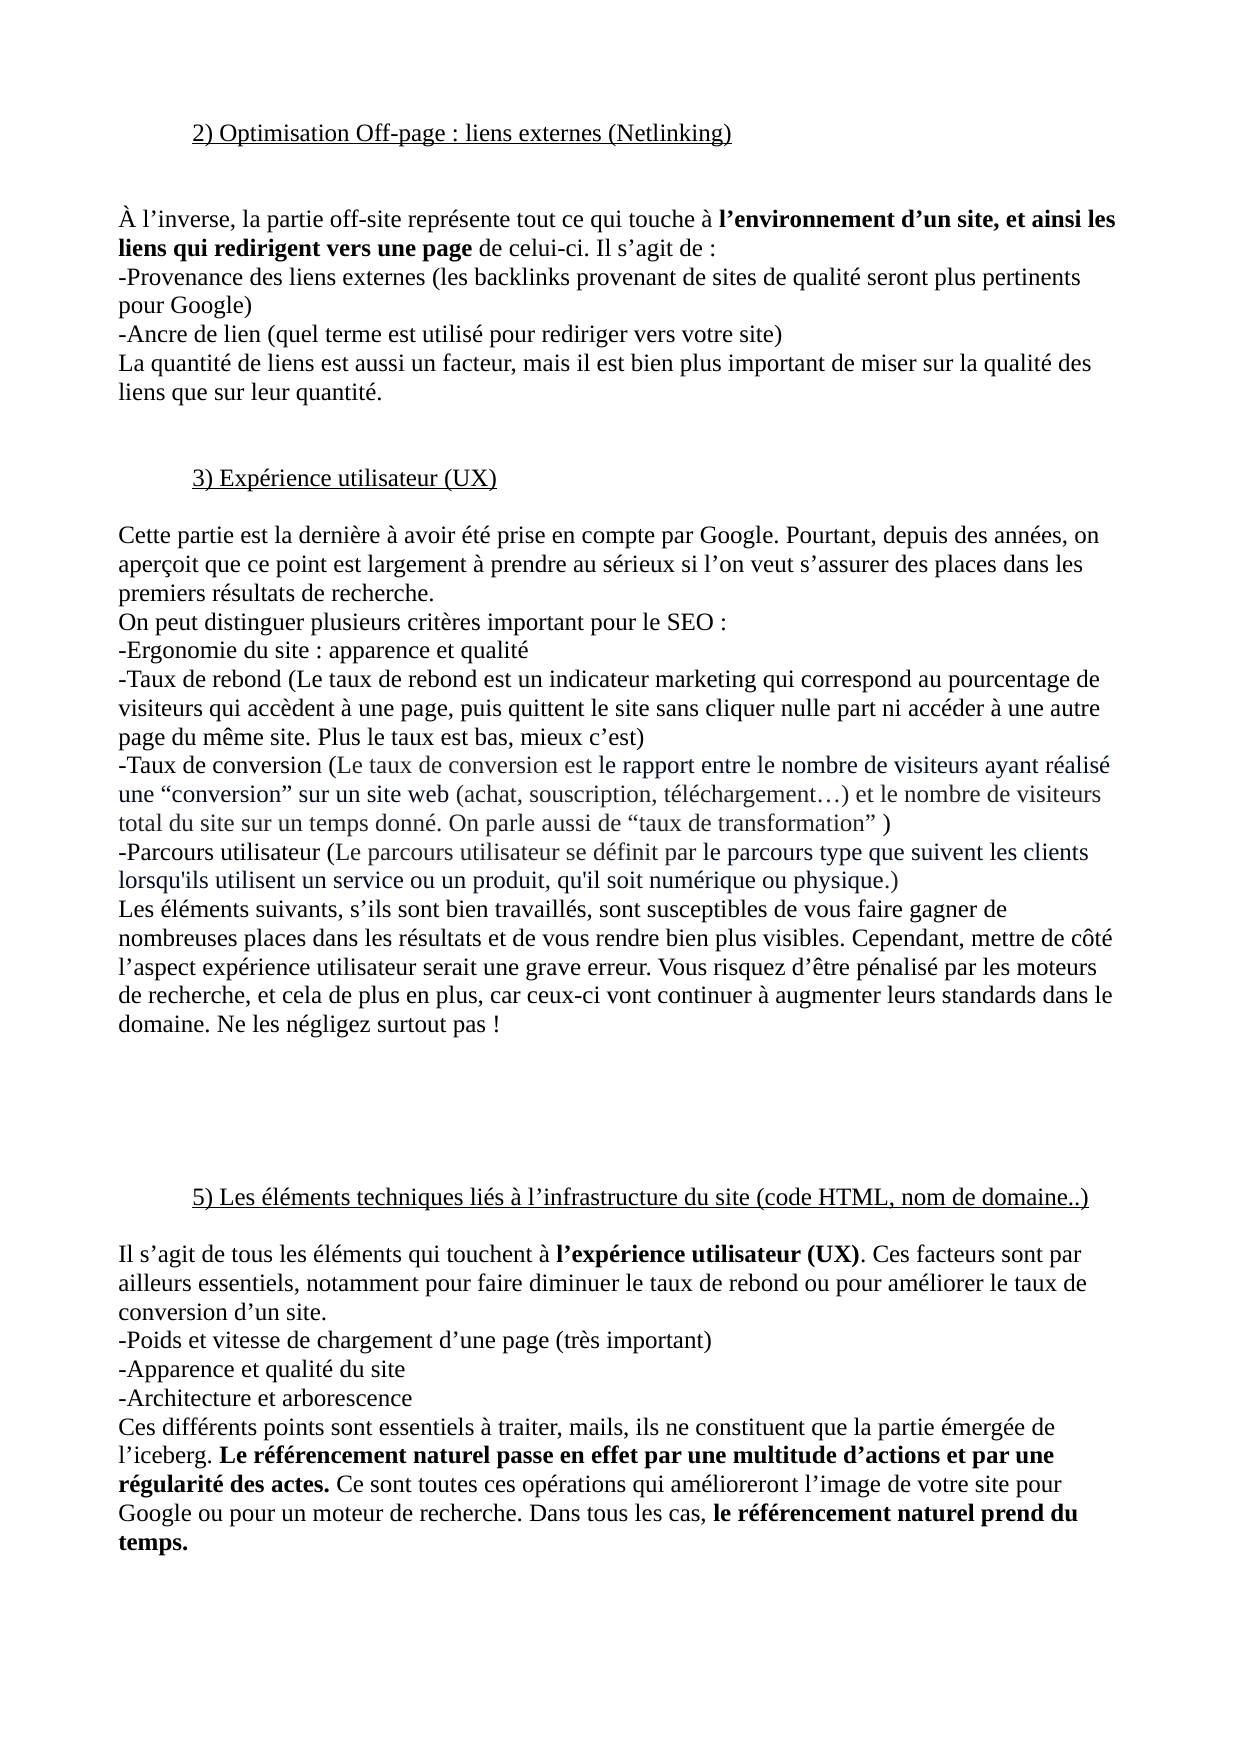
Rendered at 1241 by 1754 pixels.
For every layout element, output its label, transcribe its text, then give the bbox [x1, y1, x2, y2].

text 5) Les éléments techniques liés à l’infrastructure du site (code HTML, nom de domaine..) [118, 1182, 1122, 1211]
list -Apparence et qualité du site [118, 1354, 1122, 1383]
list -Poids et vitesse de chargement d’une page (très important) [118, 1326, 1122, 1354]
text La quantité de liens est aussi un facteur, mais il est bien plus important de miser sur la qualité des liens que sur leur quantité. [118, 348, 1122, 406]
list -Ergonomie du site : apparence et qualité [118, 636, 1122, 664]
list -Taux de conversion (Le taux de conversion est le rapport entre le nombre de visiteurs ayant réalisé une “conversion” sur un site web (achat, souscription, téléchargement…) et le nombre de visiteurs total du site sur un temps donné. On parle aussi de “taux de transformation” ) [118, 751, 1122, 837]
list -Provenance des liens externes (les backlinks provenant de sites de qualité seront plus pertinents pour Google) [118, 262, 1122, 319]
list -Parcours utilisateur (Le parcours utilisateur se définit par le parcours type que suivent les clients lorsqu'ils utilisent un service ou un produit, qu'il soit numérique ou physique.) [118, 837, 1122, 894]
text 2) Optimisation Off-page : liens externes (Netlinking) [118, 118, 1122, 147]
list -Taux de rebond (Le taux de rebond est un indicateur marketing qui correspond au pourcentage de visiteurs qui accèdent à une page, puis quittent le site sans cliquer nulle part ni accéder à une autre page du même site. Plus le taux est bas, mieux c’est) [118, 664, 1122, 751]
text 3) Expérience utilisateur (UX) [118, 463, 1122, 492]
text Cette partie est la dernière à avoir été prise en compte par Google. Pourtant, depuis des années, on aperçoit que ce point est largement à prendre au sérieux si l’on veut s’assurer des places dans les premiers résultats de recherche. [118, 521, 1122, 607]
text Ces différents points sont essentiels à traiter, mails, ils ne constituent que la partie émergée de l’iceberg. Le référencement naturel passe en effet par une multitude d’actions et par une régularité des actes. Ce sont toutes ces opérations qui amélioreront l’image de votre site pour Google ou pour un moteur de recherche. Dans tous les cas, le référencement naturel prend du temps. [118, 1412, 1122, 1556]
text On peut distinguer plusieurs critères important pour le SEO : [118, 607, 1122, 636]
list -Architecture et arborescence [118, 1383, 1122, 1412]
text Les éléments suivants, s’ils sont bien travaillés, sont susceptibles de vous faire gagner de nombreuses places dans les résultats et de vous rendre bien plus visibles. Cependant, mettre de côté l’aspect expérience utilisateur serait une grave erreur. Vous risquez d’être pénalisé par les moteurs de recherche, et cela de plus en plus, car ceux-ci vont continuer à augmenter leurs standards dans le domaine. Ne les négligez surtout pas ! [118, 894, 1122, 1038]
text Il s’agit de tous les éléments qui touchent à l’expérience utilisateur (UX). Ces facteurs sont par ailleurs essentiels, notamment pour faire diminuer le taux de rebond ou pour améliorer le taux de conversion d’un site. [118, 1211, 1122, 1326]
text À l’inverse, la partie off-site représente tout ce qui touche à l’environnement d’un site, et ainsi les liens qui redirigent vers une page de celui-ci. Il s’agit de : [118, 204, 1122, 262]
list -Ancre de lien (quel terme est utilisé pour rediriger vers votre site) [118, 319, 1122, 348]
